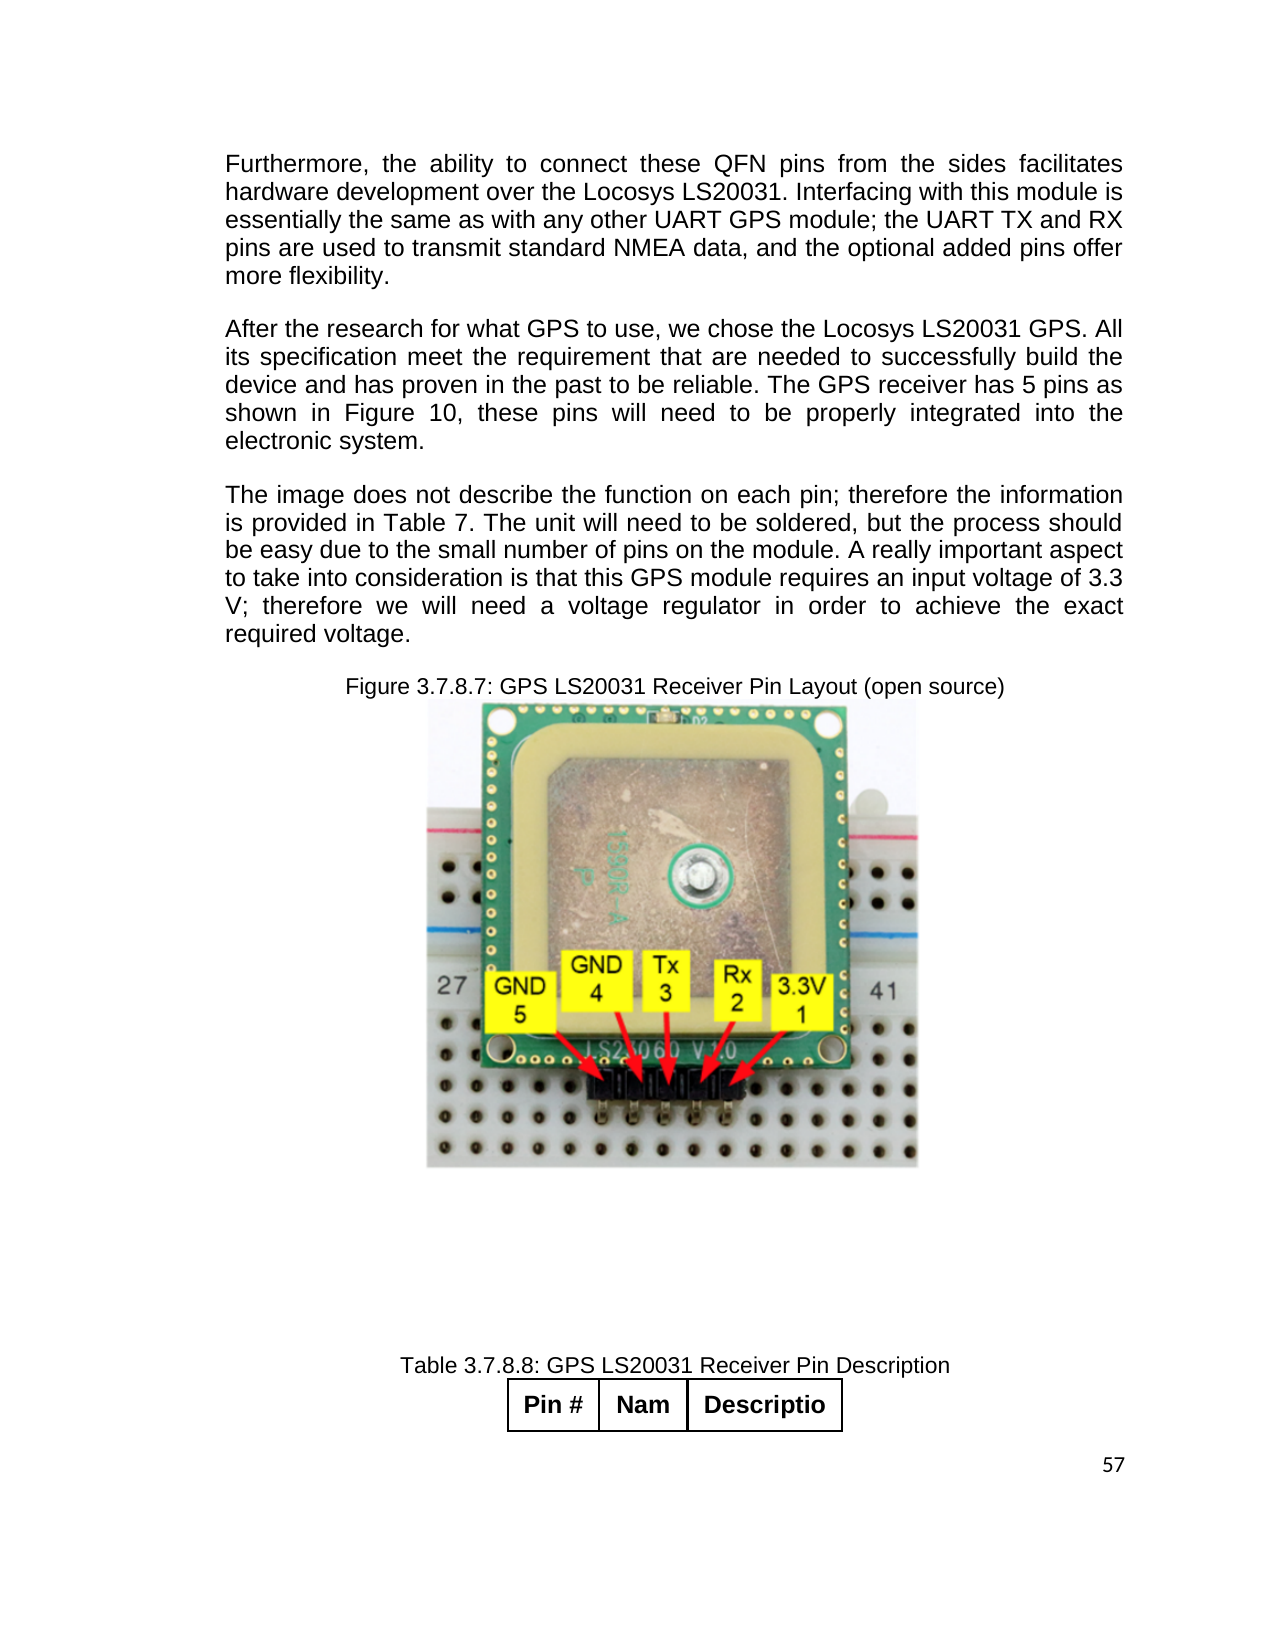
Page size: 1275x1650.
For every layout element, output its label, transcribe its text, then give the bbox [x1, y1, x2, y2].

text Figure 3.7.8.7: GPS LS20031 Receiver Pin Layout (open source) [225, 673, 1125, 699]
text The image does not describe the function on each pin; therefore the information is provided in Table 7. The unit will need to be soldered, but the process should be easy due to the small number of pins on the module. A really important aspect to take into consideration is that this GPS module requires an input voltage of 3.3 V; therefore we will need a voltage regulator in order to achieve the exact required voltage. [225, 480, 1125, 648]
text Table 3.7.8.8: GPS LS20031 Receiver Pin Description [225, 1353, 1125, 1378]
table_header Pin # [509, 1380, 598, 1430]
picture [425, 699, 925, 1174]
table_header Nam [600, 1380, 686, 1430]
text After the research for what GPS to use, we chose the Locosys LS20031 GPS. All its specification meet the requirement that are needed to successfully build the device and has proven in the past to be reliable. The GPS receiver has 5 pins as shown in Figure 10, these pins will need to be properly integrated into the electronic system. [225, 315, 1125, 455]
table_header Descriptio [689, 1380, 841, 1430]
text Furthermore, the ability to connect these QFN pins from the sides facilitates hardware development over the Locosys LS20031. Interfacing with this module is essentially the same as with any other UART GPS module; the UART TX and RX pins are used to transmit standard NMEA data, and the optional added pins offer more flexibility. [225, 150, 1125, 289]
